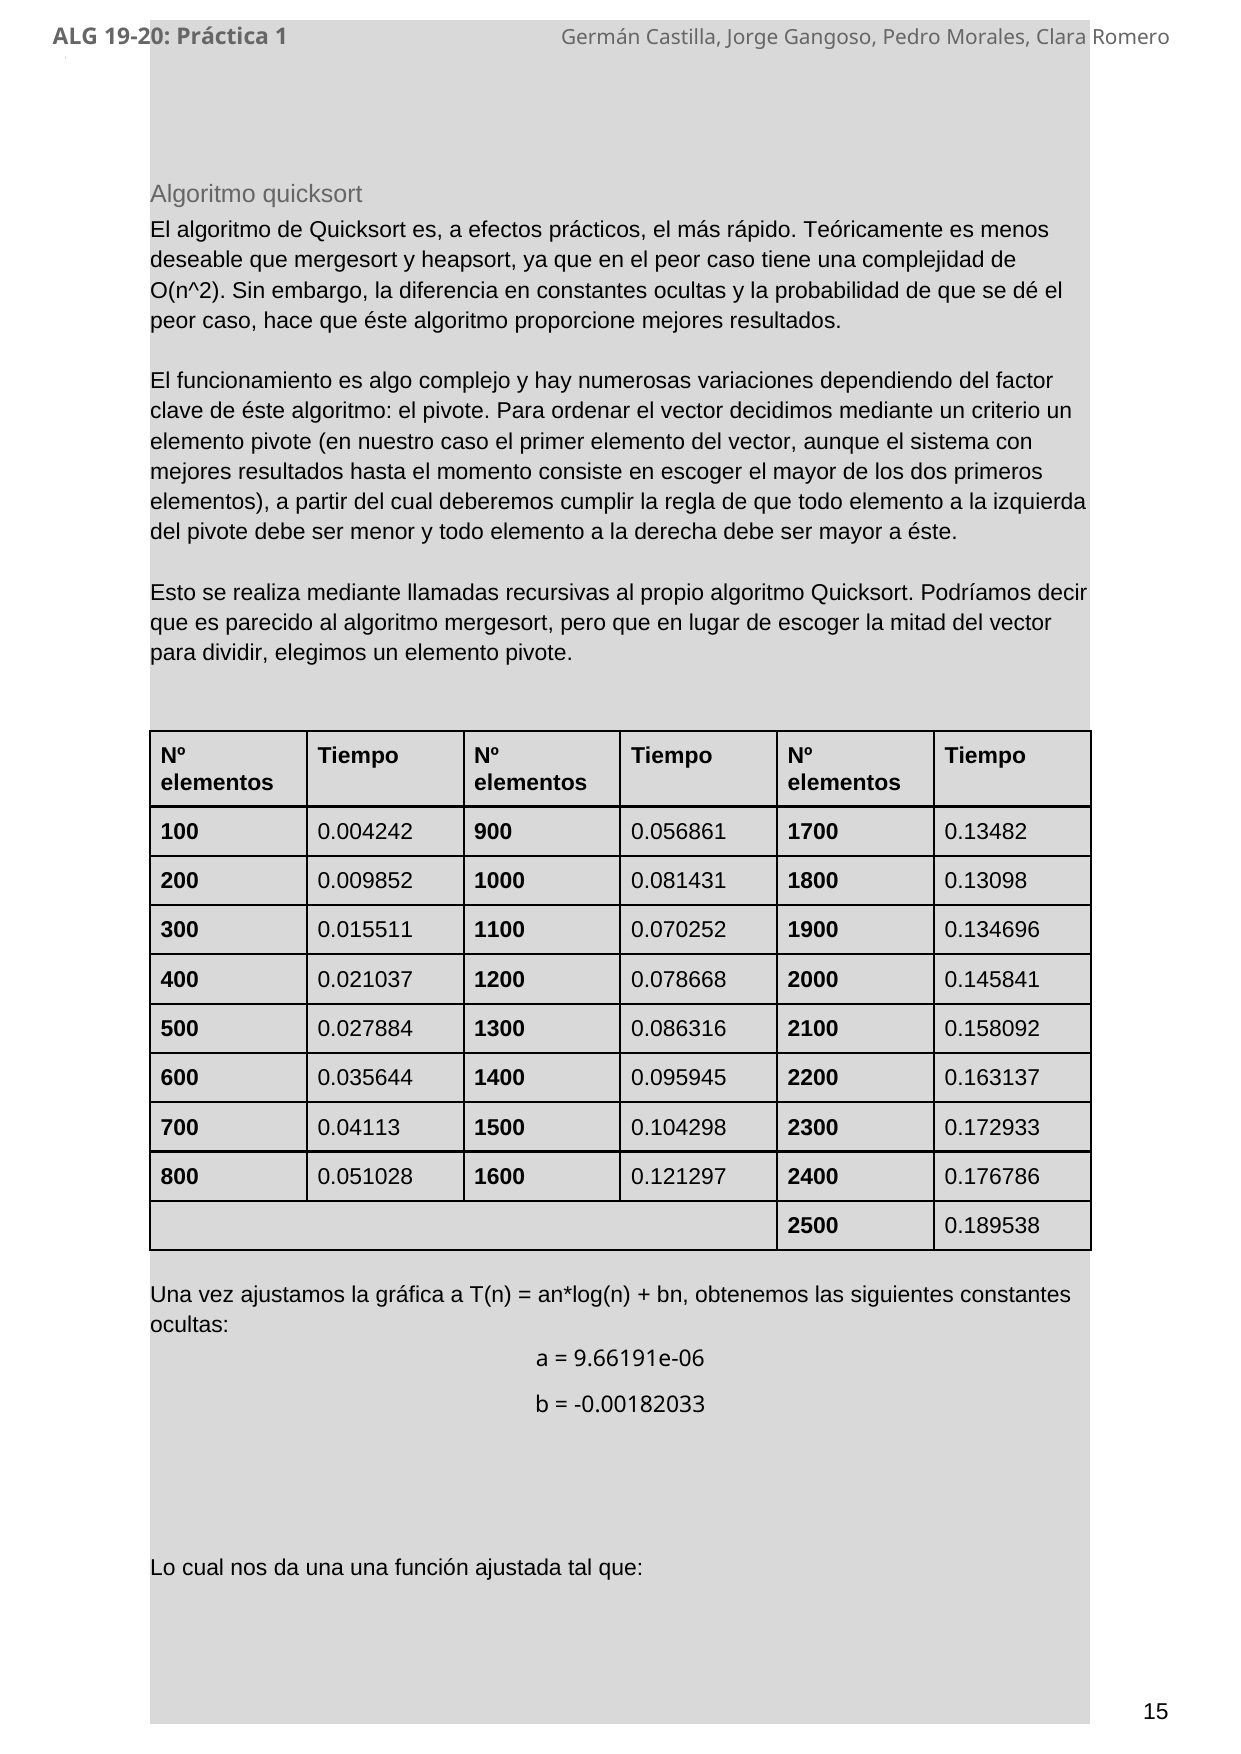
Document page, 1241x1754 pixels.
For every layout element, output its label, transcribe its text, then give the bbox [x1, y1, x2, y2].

table_cell 1900 [778, 906, 933, 953]
table_cell 2200 [778, 1054, 933, 1101]
table_cell [151, 1202, 776, 1249]
table_cell 0.078668 [621, 955, 776, 1002]
table_cell 0.145841 [935, 955, 1090, 1002]
table_cell 0.070252 [621, 906, 776, 953]
table_cell 0.035644 [308, 1054, 463, 1101]
table_cell 1100 [465, 906, 619, 953]
text Lo cual nos da una una función ajustada tal que: [150, 1554, 1090, 1580]
table_cell 800 [151, 1153, 306, 1199]
table_cell 0.13098 [935, 857, 1090, 904]
table_cell 0.051028 [308, 1153, 463, 1199]
table_cell 0.095945 [621, 1054, 776, 1101]
table_cell 0.13482 [935, 808, 1090, 855]
table_cell 1800 [778, 857, 933, 904]
table_cell 400 [151, 955, 306, 1002]
table_cell 0.176786 [935, 1153, 1090, 1199]
table_cell 0.158092 [935, 1005, 1090, 1052]
table_header Nº elementos [465, 732, 619, 805]
table_cell 0.056861 [621, 808, 776, 855]
table_cell 2400 [778, 1153, 933, 1199]
table_cell 900 [465, 808, 619, 855]
table_cell 0.104298 [621, 1103, 776, 1150]
table_cell 0.134696 [935, 906, 1090, 953]
text a = 9.66191e-06 [150, 1342, 1090, 1373]
table_cell 0.081431 [621, 857, 776, 904]
table_cell 0.086316 [621, 1005, 776, 1052]
table_cell 100 [151, 808, 306, 855]
text El funcionamiento es algo complejo y hay numerosas variaciones dependiendo del factor clave de éste algoritmo: el pivote. Para ordenar el vector decidimos mediante un criterio un elemento pivote (en nuestro caso el primer elemento del vector, aunque el sistema con mejores resultados hasta el momento consiste en escoger el mayor de los dos primeros elementos), a partir del cual deberemos cumplir la regla de que todo elemento a la izquierda del pivote debe ser menor y todo elemento a la derecha debe ser mayor a éste. [150, 367, 1090, 545]
text El algoritmo de Quicksort es, a efectos prácticos, el más rápido. Teóricamente es menos deseable que mergesort y heapsort, ya que en el peor caso tiene una complejidad de O(n^2). Sin embargo, la diferencia en constantes ocultas y la probabilidad de que se dé el peor caso, hace que éste algoritmo proporcione mejores resultados. [150, 216, 1090, 333]
table_header Tiempo [935, 732, 1090, 805]
table_cell 0.021037 [308, 955, 463, 1002]
table_cell 0.015511 [308, 906, 463, 953]
table_cell 2100 [778, 1005, 933, 1052]
table_header Nº elementos [778, 732, 933, 805]
table_cell 0.163137 [935, 1054, 1090, 1101]
table_cell 2000 [778, 955, 933, 1002]
table_cell 700 [151, 1103, 306, 1150]
table_cell 0.004242 [308, 808, 463, 855]
table_header Tiempo [308, 732, 463, 805]
table_header Nº elementos [151, 732, 306, 805]
table_cell 1000 [465, 857, 619, 904]
table_cell 200 [151, 857, 306, 904]
table_cell 1400 [465, 1054, 619, 1101]
table_cell 0.04113 [308, 1103, 463, 1150]
table_cell 500 [151, 1005, 306, 1052]
table_cell 0.172933 [935, 1103, 1090, 1150]
table_cell 1300 [465, 1005, 619, 1052]
table_cell 2500 [778, 1202, 933, 1249]
table_cell 0.009852 [308, 857, 463, 904]
table_cell 0.027884 [308, 1005, 463, 1052]
table_cell 1600 [465, 1153, 619, 1199]
table_cell 600 [151, 1054, 306, 1101]
table_cell 1200 [465, 955, 619, 1002]
text Esto se realiza mediante llamadas recursivas al propio algoritmo Quicksort. Podríamos decir que es parecido al algoritmo mergesort, pero que en lugar de escoger la mitad del vector para dividir, elegimos un elemento pivote. [150, 579, 1090, 666]
table_cell 0.121297 [621, 1153, 776, 1199]
subtitle Algoritmo quicksort [150, 179, 1090, 208]
table_cell 1700 [778, 808, 933, 855]
table_cell 1500 [465, 1103, 619, 1150]
table_cell 0.189538 [935, 1202, 1090, 1249]
text Una vez ajustamos la gráfica a T(n) = an*log(n) + bn, obtenemos las siguientes constantes ocultas: [150, 1281, 1090, 1338]
text b = -0.00182033 [150, 1388, 1090, 1420]
table_cell 300 [151, 906, 306, 953]
table_cell 2300 [778, 1103, 933, 1150]
table_header Tiempo [621, 732, 776, 805]
